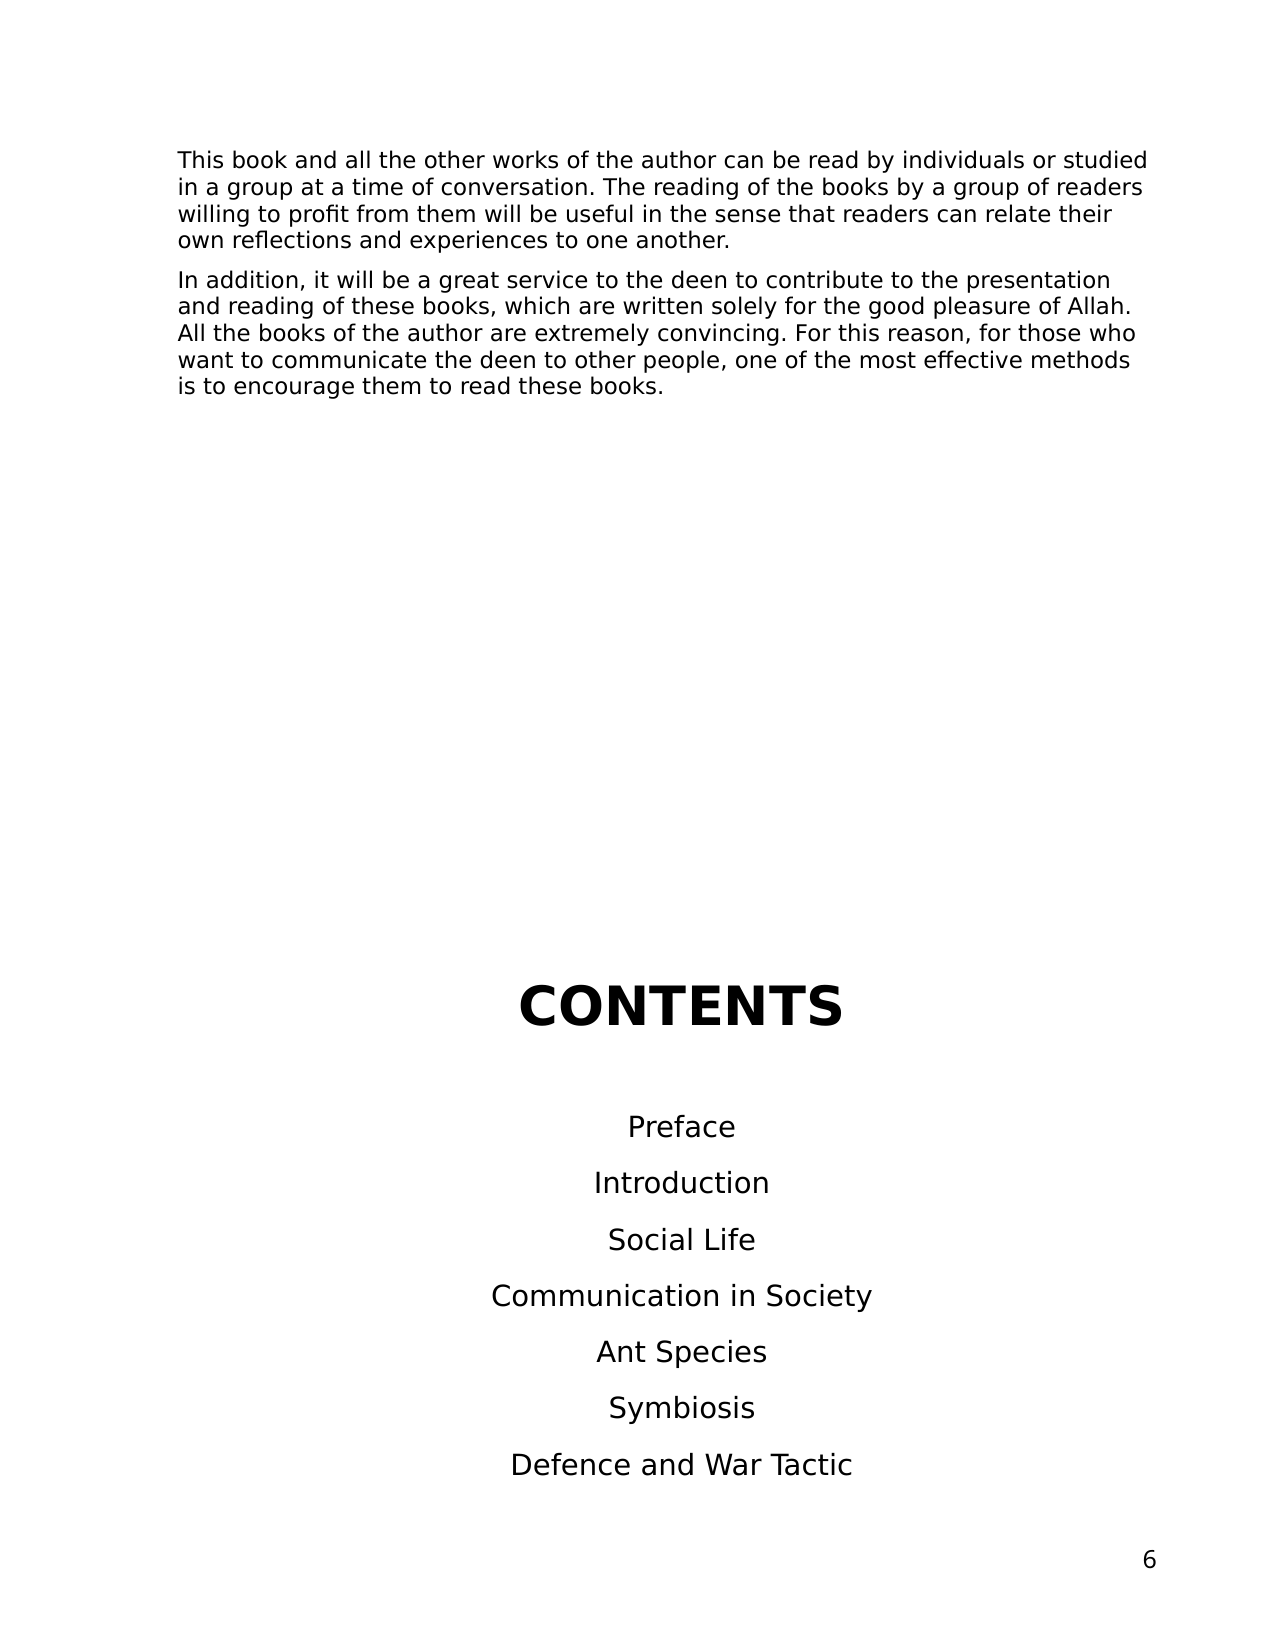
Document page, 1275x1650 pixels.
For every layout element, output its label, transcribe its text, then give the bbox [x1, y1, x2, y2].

text Symbiosis [177, 1394, 1157, 1425]
text Introduction [177, 1169, 1157, 1200]
text CONTENTS [177, 1000, 1157, 1031]
text Communication in Society [177, 1281, 1157, 1313]
text This book and all the other works of the author can be read by individuals or studied in a group at a time of conversation. The reading of the books by a group of readers willing to profit from them will be useful in the sense that readers can relate their own reflections and experiences to one another. [177, 148, 1157, 254]
text In addition, it will be a great service to the deen to contribute to the presentation and reading of these books, which are written solely for the good pleasure of Allah. All the books of the author are extremely convincing. For this reason, for those who want to communicate the deen to other people, one of the most effective methods is to encourage them to read these books. [177, 267, 1157, 400]
text Social Life [177, 1225, 1157, 1256]
text Preface [177, 1113, 1157, 1144]
text Defence and War Tactic [177, 1450, 1157, 1481]
text Ant Species [177, 1338, 1157, 1369]
